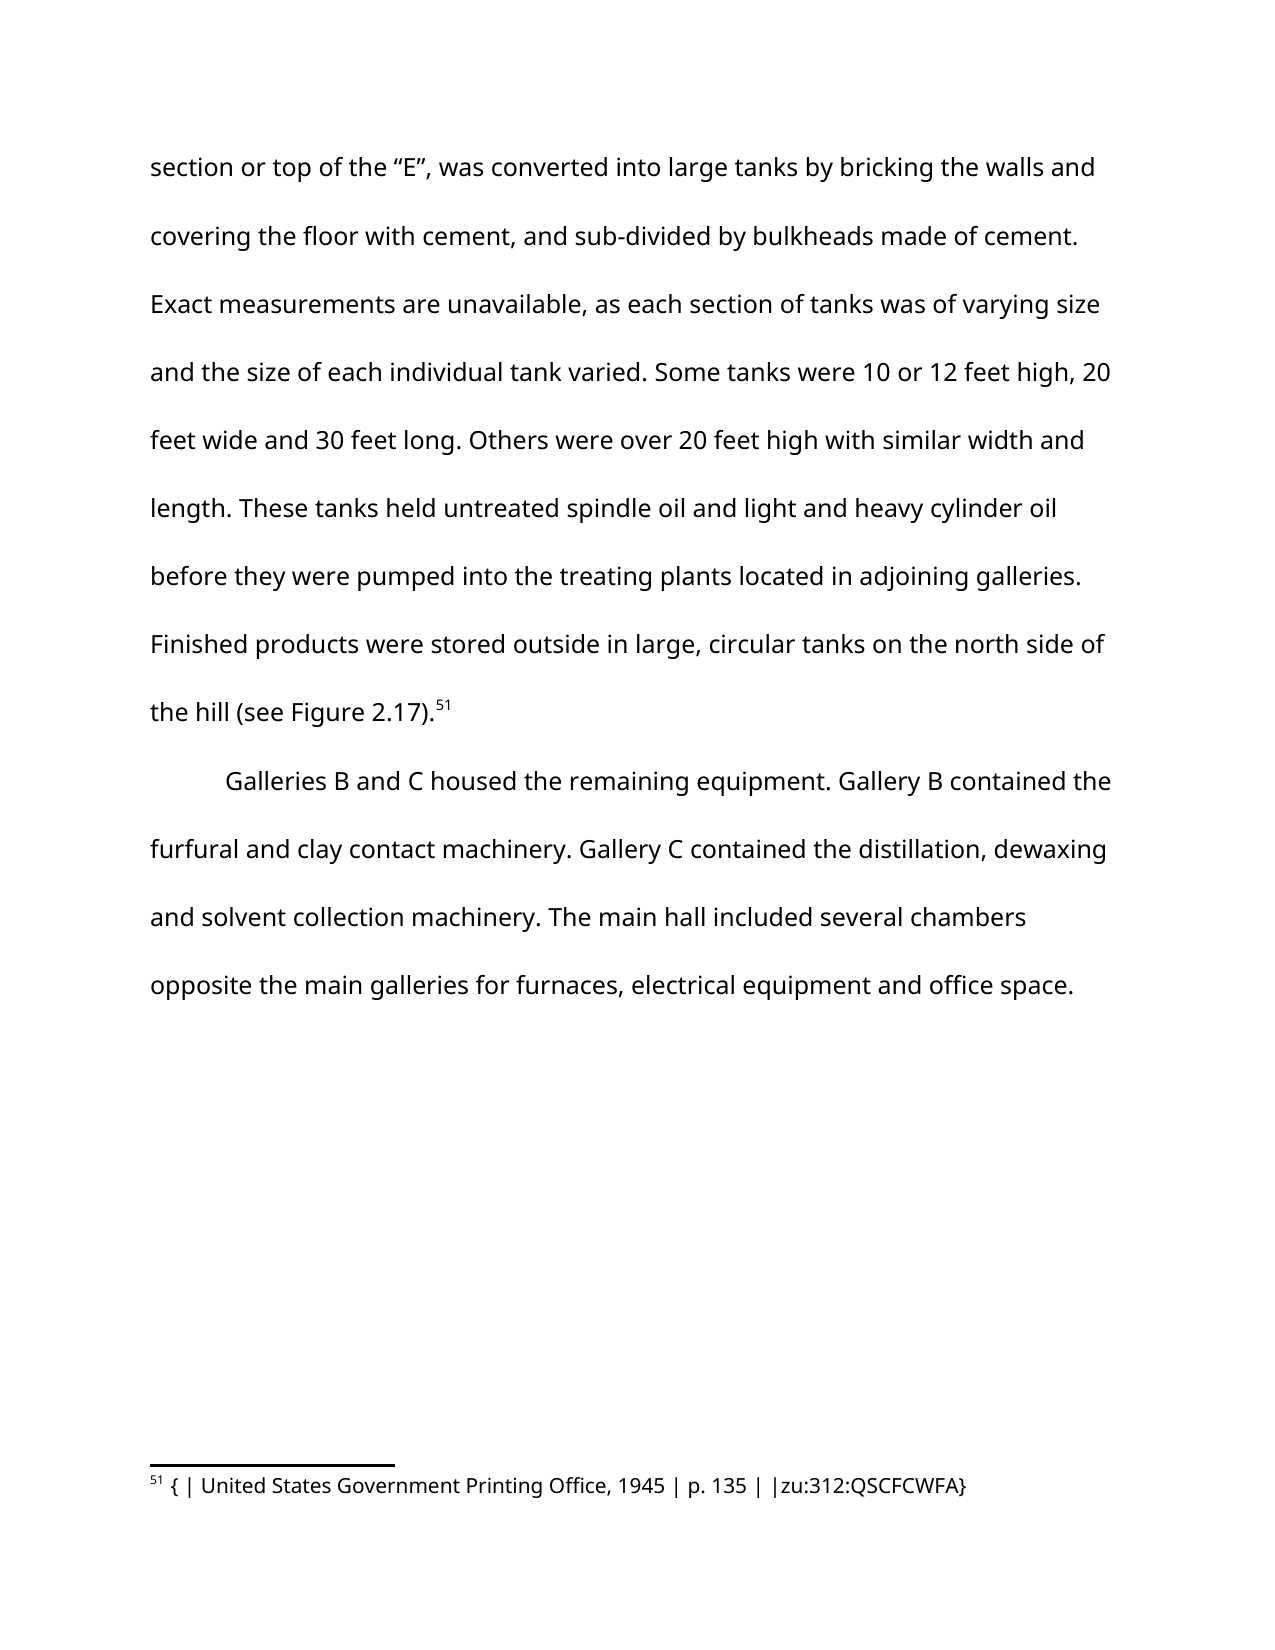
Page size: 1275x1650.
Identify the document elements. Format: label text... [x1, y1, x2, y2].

text { | United States Government Printing Office, 1945 | p. 135 | |zu:312:QSCFCWFA} [150, 1472, 1125, 1500]
text Galleries B and C housed the remaining equipment. Gallery B contained the furfural and clay contact machinery. Gallery C contained the distillation, dewaxing and solvent collection machinery. The main hall included several chambers opposite the main galleries for furnaces, electrical equipment and office space. [150, 763, 1125, 1002]
text section or top of the “E”, was converted into large tanks by bricking the walls and covering the floor with cement, and sub-divided by bulkheads made of cement. Exact measurements are unavailable, as each section of tanks was of varying size and the size of each individual tank varied. Some tanks were 10 or 12 feet high, 20 feet wide and 30 feet long. Others were over 20 feet high with similar width and length. These tanks held untreated spindle oil and light and heavy cylinder oil before they were pumped into the treating plants located in adjoining galleries. Finished products were stored outside in large, circular tanks on the north side of the hill (see Figure 2.17). [150, 150, 1125, 729]
